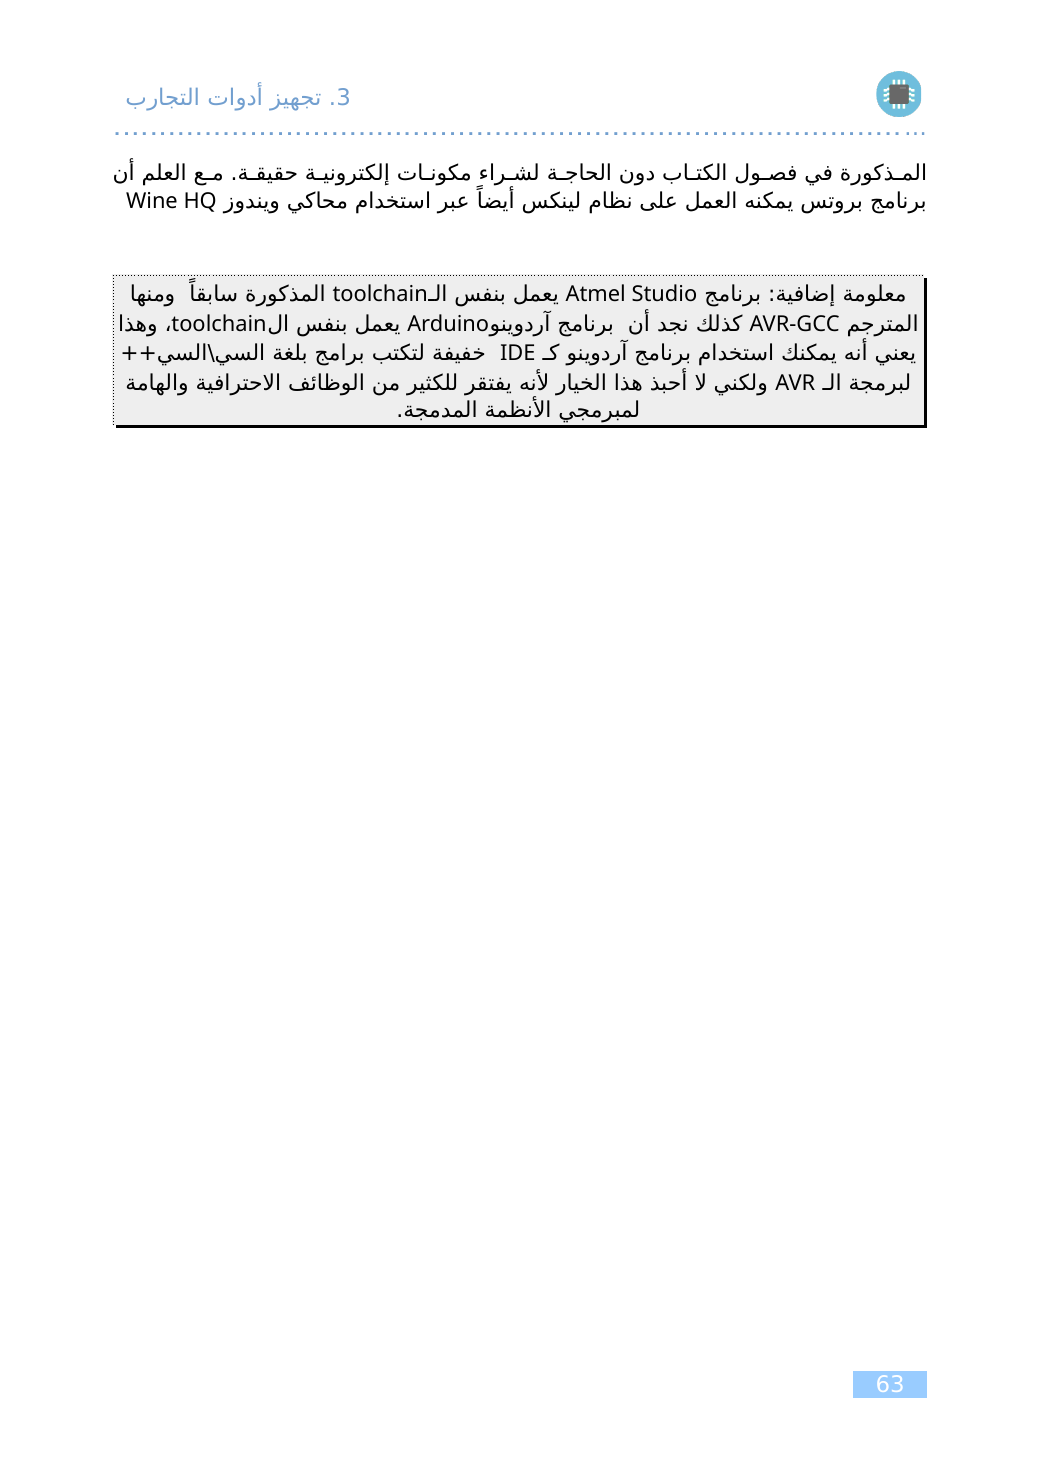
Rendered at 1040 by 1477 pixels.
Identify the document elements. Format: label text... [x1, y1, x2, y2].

text أيضاً يمكنك استخدام برنامج المحاكاة الشهير بروتس Protues في محاكاة جميع اﻷمثلة المذكورة في فصول الكتاب دون الحاجة لشراء مكونات إلكترونية حقيقة. مع العلم أن برنامج بروتس يمكنه العمل على نظام لينكس أيضاً عبر استخدام محاكي ويندوز Wine HQ [112, 160, 927, 215]
picture [876, 71, 922, 117]
text معلومة إضافية: برنامج Atmel Studio يعمل بنفس الـtoolchain المذكورة سابقاً ومنها المترجم AVR-GCC كذلك نجد أن برنامج آردوينوArduino يعمل بنفس الtoolchain، وهذا يعني أنه يمكنك استخدام برنامج آردوينو كـ IDE خفيفة لتكتب برامج بلغة السي\السي++ لبرمجة الـ AVR ولكني لا أحبذ هذا الخيار لأنه يفتقر للكثير من الوظائف الاحترافية والهامة لمبرمجي الأنظمة المدمجة. [112, 274, 924, 425]
